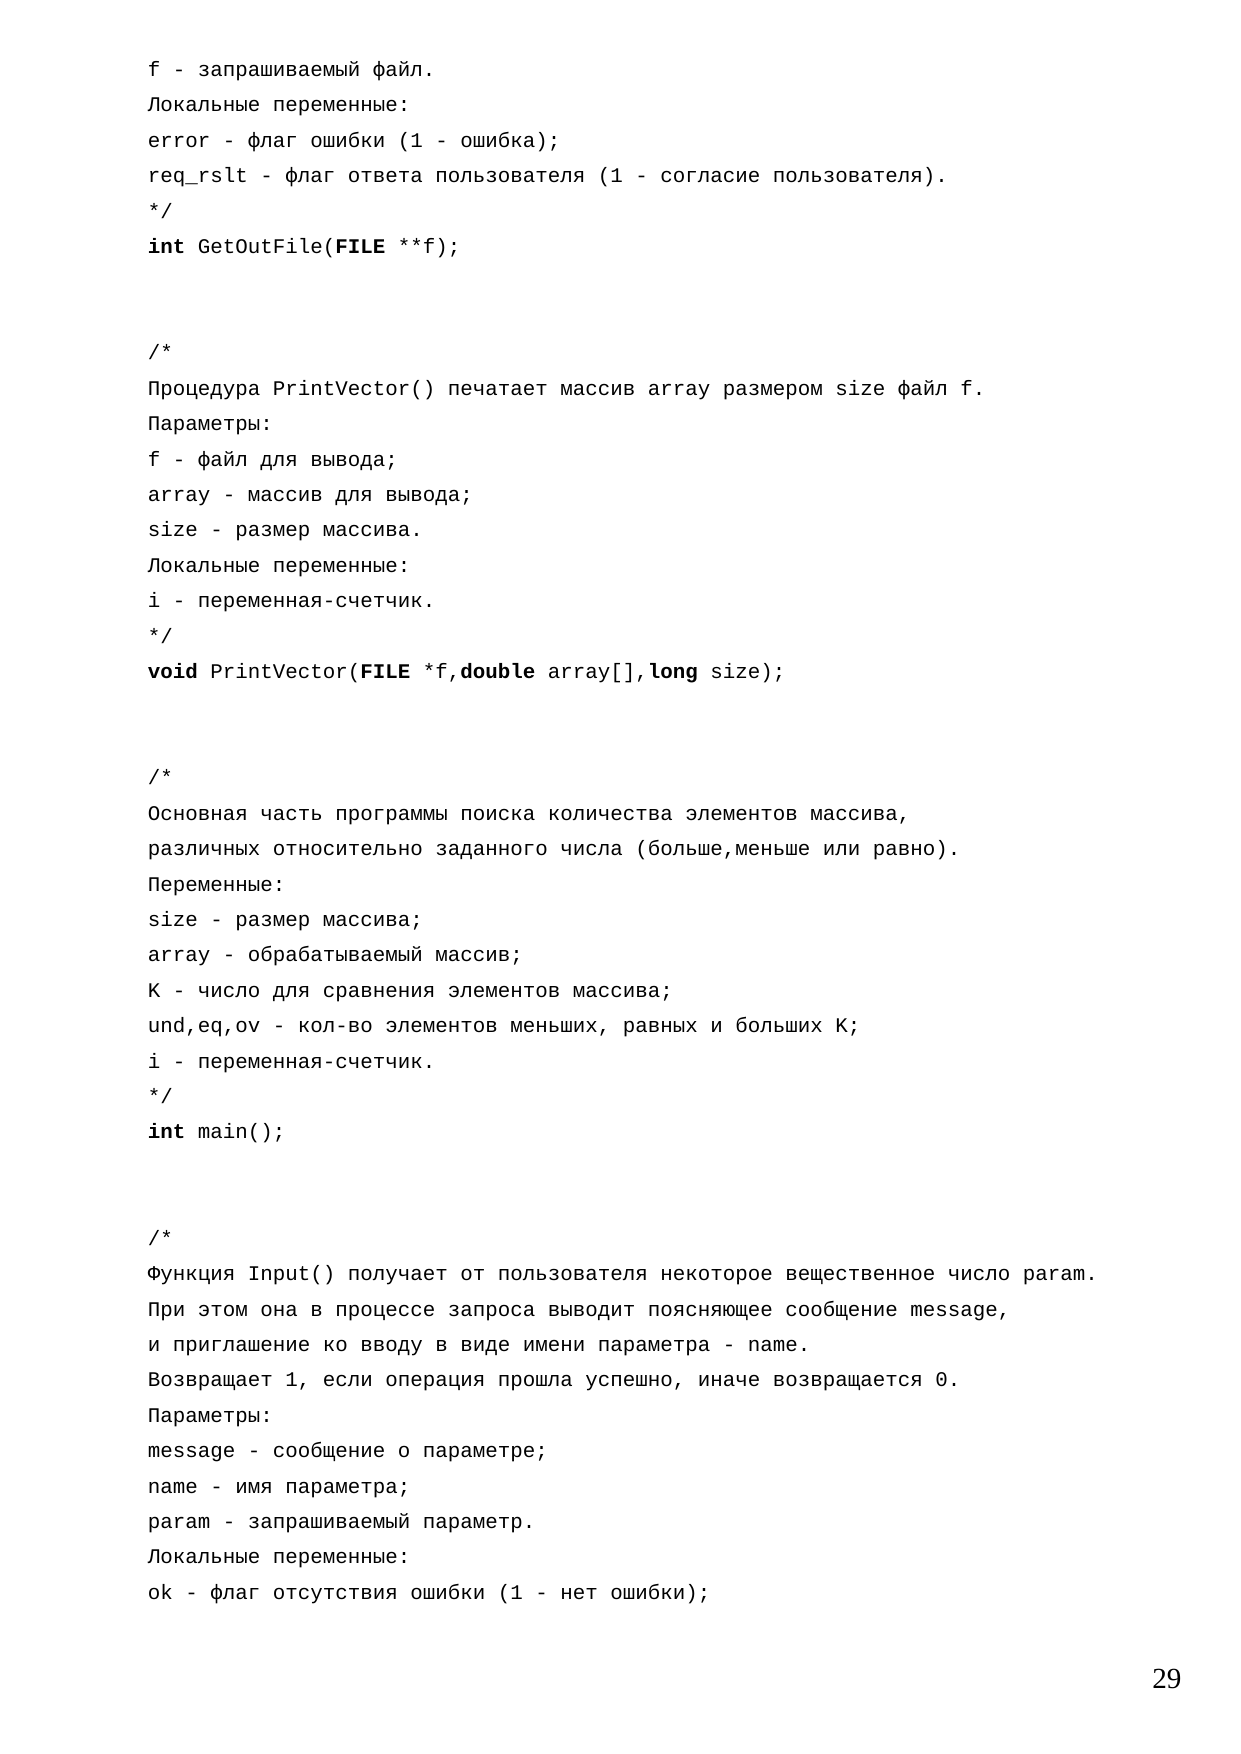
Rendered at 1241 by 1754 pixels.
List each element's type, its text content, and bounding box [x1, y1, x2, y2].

text Параметры: [148, 413, 1181, 437]
text */ [148, 626, 1181, 649]
text i - переменная-счетчик. [148, 1051, 1181, 1074]
text /* [148, 342, 1181, 366]
text K - число для сравнения элементов массива; [148, 980, 1181, 1003]
text Переменные: [148, 874, 1181, 897]
text array - массив для вывода; [148, 484, 1181, 508]
text Возвращает 1, если операция прошла успешно, иначе возвращается 0. [148, 1369, 1181, 1393]
text Функция Input() получает от пользователя некоторое вещественное число param. [148, 1263, 1181, 1287]
text Параметры: [148, 1405, 1181, 1428]
text /* [148, 767, 1181, 791]
text req_rslt - флаг ответа пользователя (1 - согласие пользователя). [148, 165, 1181, 189]
text Основная часть программы поиска количества элементов массива, [148, 803, 1181, 826]
text Процедура PrintVector() печатает массив array размером size файл f. [148, 378, 1181, 401]
text size - размер массива; [148, 909, 1181, 933]
text void PrintVector(FILE *f,double array[],long size); [148, 661, 1181, 685]
text size - размер массива. [148, 519, 1181, 543]
text int main(); [148, 1122, 1181, 1145]
text error - флаг ошибки (1 - ошибка); [148, 130, 1181, 153]
text При этом она в процессе запроса выводит поясняющее сообщение message, [148, 1299, 1181, 1322]
text и приглашение ко вводу в виде имени параметра - name. [148, 1334, 1181, 1358]
text i - переменная-счетчик. [148, 590, 1181, 614]
text message - сообщение о параметре; [148, 1440, 1181, 1464]
text name - имя параметра; [148, 1476, 1181, 1499]
text array - обрабатываемый массив; [148, 944, 1181, 968]
text */ [148, 1086, 1181, 1110]
text Локальные переменные: [148, 94, 1181, 118]
text f - файл для вывода; [148, 449, 1181, 472]
text ok - флаг отсутствия ошибки (1 - нет ошибки); [148, 1582, 1181, 1606]
text param - запрашиваемый параметр. [148, 1511, 1181, 1535]
text */ [148, 201, 1181, 224]
text /* [148, 1228, 1181, 1251]
text f - запрашиваемый файл. [148, 59, 1181, 83]
text und,eq,ov - кол-во элементов меньших, равных и больших K; [148, 1015, 1181, 1039]
text Локальные переменные: [148, 555, 1181, 578]
text Локальные переменные: [148, 1547, 1181, 1570]
text различных относительно заданного числа (больше,меньше или равно). [148, 838, 1181, 862]
text int GetOutFile(FILE **f); [148, 236, 1181, 260]
